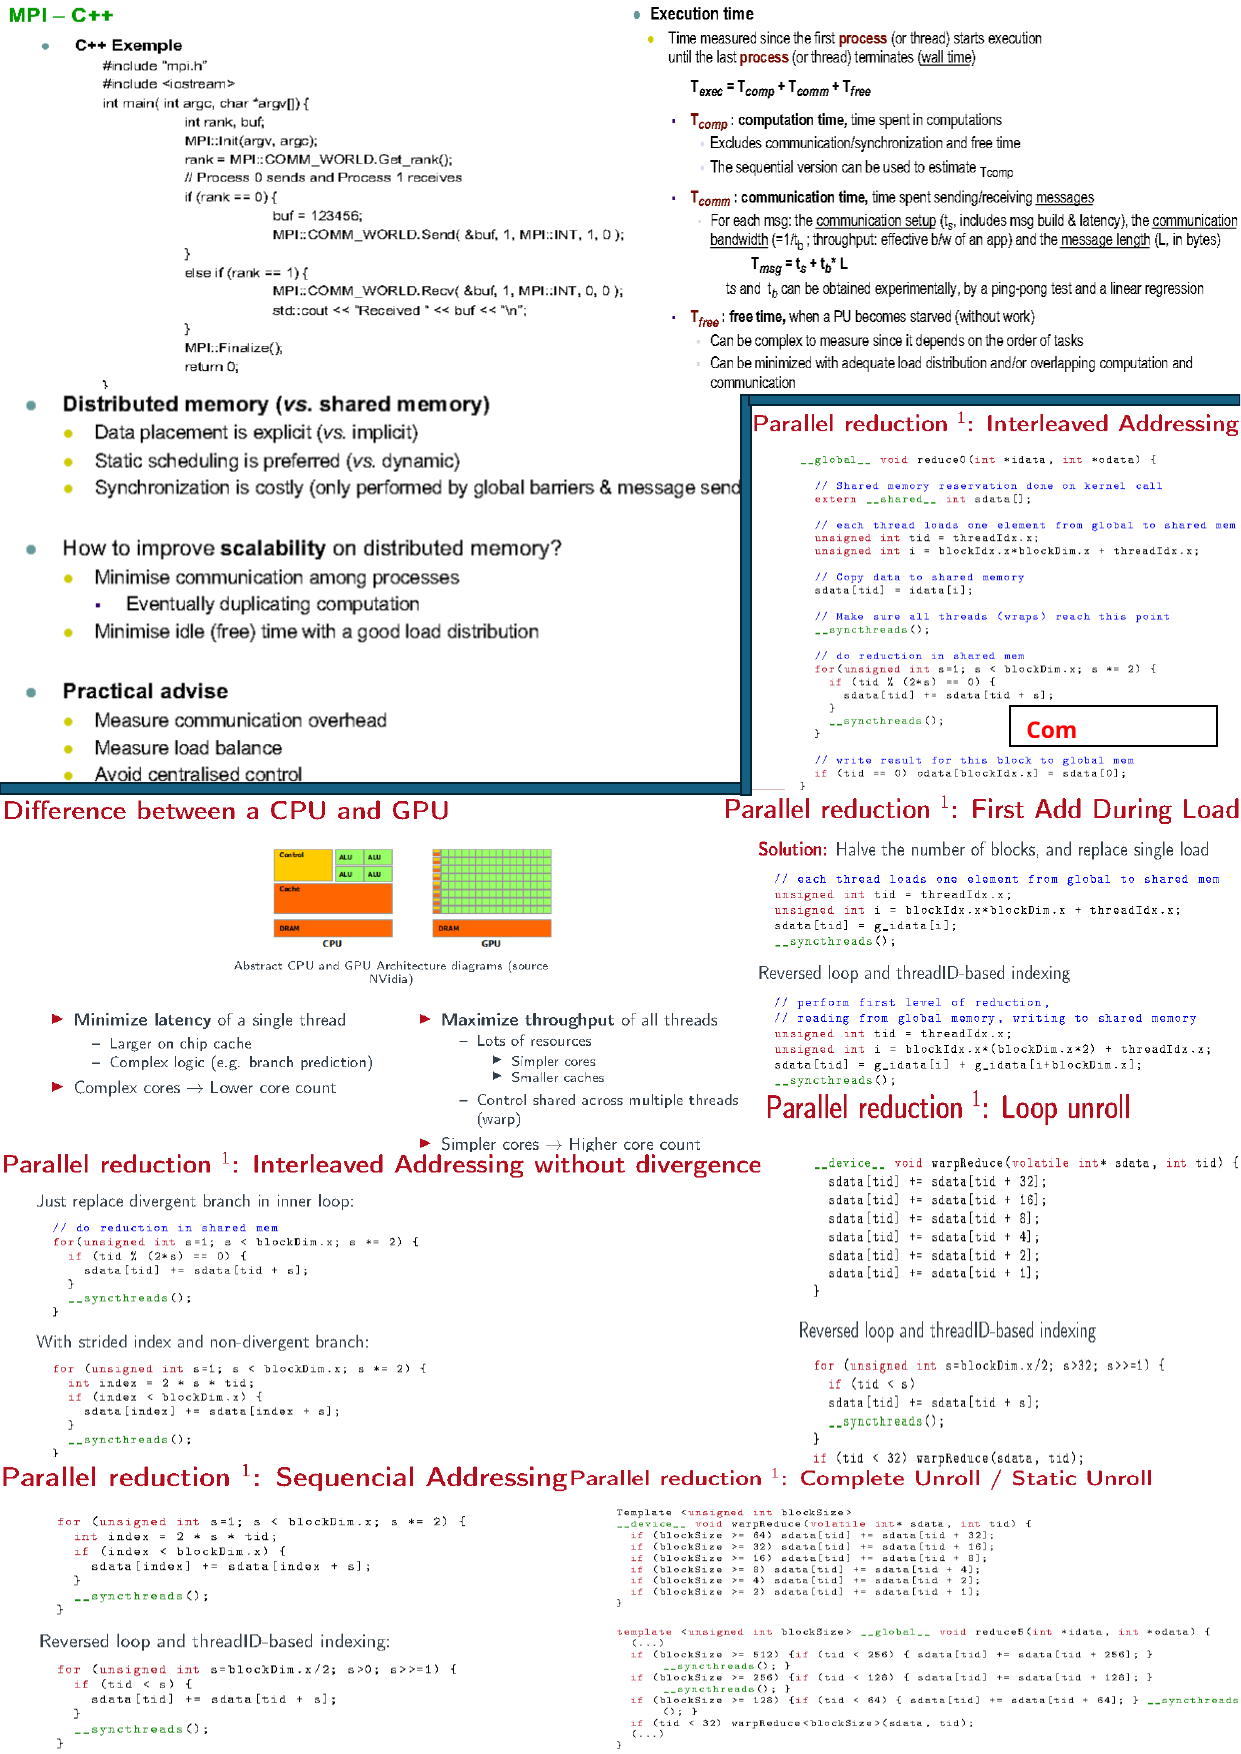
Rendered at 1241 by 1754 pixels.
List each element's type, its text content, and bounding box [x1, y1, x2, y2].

text Com divergência [1026, 714, 1201, 738]
